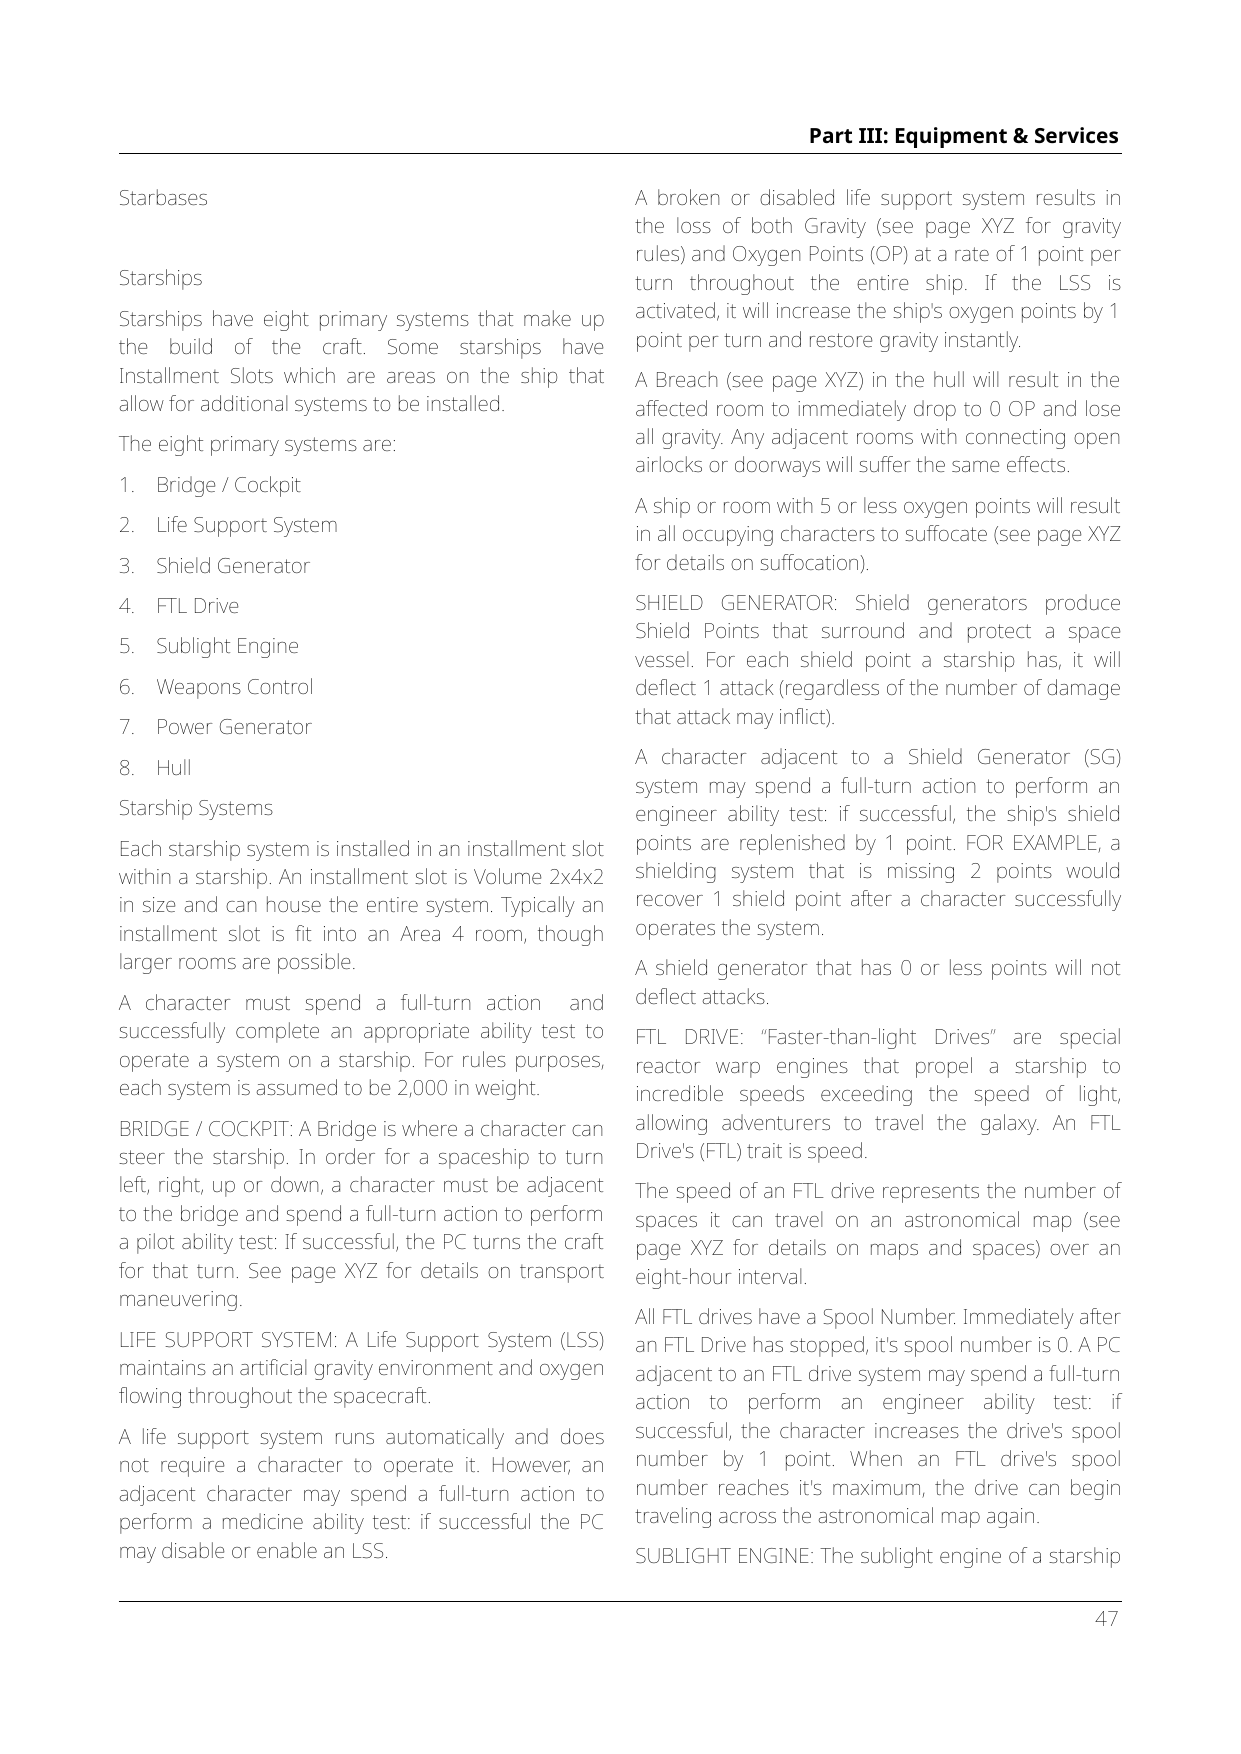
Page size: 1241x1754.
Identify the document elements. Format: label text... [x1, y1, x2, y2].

list Life Support System [118, 510, 605, 539]
list Sublight Engine [118, 632, 605, 660]
list Weapons Control [118, 672, 605, 701]
text Starship Systems [118, 793, 605, 822]
text A life support system runs automatically and does not require a character to operate it. However, an adjacent character may spend a full-turn action to perform a medicine ability test: if successful the PC may disable or enable an LSS. [118, 1422, 605, 1564]
list FTL Drive [118, 591, 605, 620]
list Shield Generator [118, 551, 605, 579]
text A broken or disabled life support system results in the loss of both Gravity (see page XYZ for gravity rules) and Oxygen Points (OP) at a rate of 1 point per turn throughout the entire ship. If the LSS is activated, it will increase the ship's oxygen points by 1 point per turn and restore gravity instantly. [635, 183, 1122, 353]
list Power Generator [118, 712, 605, 741]
text A Breach (see page XYZ) in the hull will result in the affected room to immediately drop to 0 OP and lose all gravity. Any adjacent rooms with connecting open airlocks or doorways will suffer the same effects. [635, 365, 1122, 479]
text All FTL drives have a Spool Number. Immediately after an FTL Drive has stopped, it's spool number is 0. A PC adjacent to an FTL drive system may spend a full-turn action to perform an engineer ability test: if successful, the character increases the drive's spool number by 1 point. When an FTL drive's spool number reaches it's maximum, the drive can begin traveling across the astronomical map again. [635, 1302, 1122, 1530]
text A character adjacent to a Shield Generator (SG) system may spend a full-turn action to perform an engineer ability test: if successful, the ship's shield points are replenished by 1 point. FOR EXAMPLE, a shielding system that is missing 2 points would recover 1 shield point after a character successfully operates the system. [635, 742, 1122, 941]
text SUBLIGHT ENGINE: The sublight engine of a starship [635, 1542, 1122, 1570]
list Hull [118, 753, 605, 781]
text Each starship system is installed in an installment slot within a starship. An installment slot is Volume 2x4x2 in size and can house the entire system. Typically an installment slot is fit into an Area 4 room, though larger rooms are possible. [118, 834, 605, 976]
text Starships [118, 263, 605, 292]
text Starbases [118, 183, 605, 211]
text LIFE SUPPORT SYSTEM: A Life Support System (LSS) maintains an artificial gravity environment and oxygen flowing throughout the spacecraft. [118, 1325, 605, 1410]
text SHIELD GENERATOR: Shield generators produce Shield Points that surround and protect a space vessel. For each shield point a starship has, it will deflect 1 attack (regardless of the number of damage that attack may inflict). [635, 588, 1122, 730]
text The eight primary systems are: [118, 429, 605, 458]
text BRIDGE / COCKPIT: A Bridge is where a character can steer the starship. In order for a spaceship to turn left, right, up or down, a character must be adjacent to the bridge and spend a full-turn action to perform a pilot ability test: If successful, the PC turns the craft for that turn. See page XYZ for details on transport maneuvering. [118, 1114, 605, 1313]
text FTL DRIVE: “Faster-than-light Drives” are special reactor warp engines that propel a starship to incredible speeds exceeding the speed of light, allowing adventurers to travel the galaxy. An FTL Drive's (FTL) trait is speed. [635, 1022, 1122, 1164]
text Starships have eight primary systems that make up the build of the craft. Some starships have Installment Slots which are areas on the ship that allow for additional systems to be installed. [118, 304, 605, 418]
text A shield generator that has 0 or less points will not deflect attacks. [635, 953, 1122, 1010]
text A character must spend a full-turn action and successfully complete an appropriate ability test to operate a system on a starship. For rules purposes, each system is assumed to be 2,000 in weight. [118, 988, 605, 1102]
list Bridge / Cockpit [118, 470, 605, 498]
text The speed of an FTL drive represents the number of spaces it can travel on an astronomical map (see page XYZ for details on maps and spaces) over an eight-hour interval. [635, 1176, 1122, 1290]
text A ship or room with 5 or less oxygen points will result in all occupying characters to suffocate (see page XYZ for details on suffocation). [635, 491, 1122, 576]
